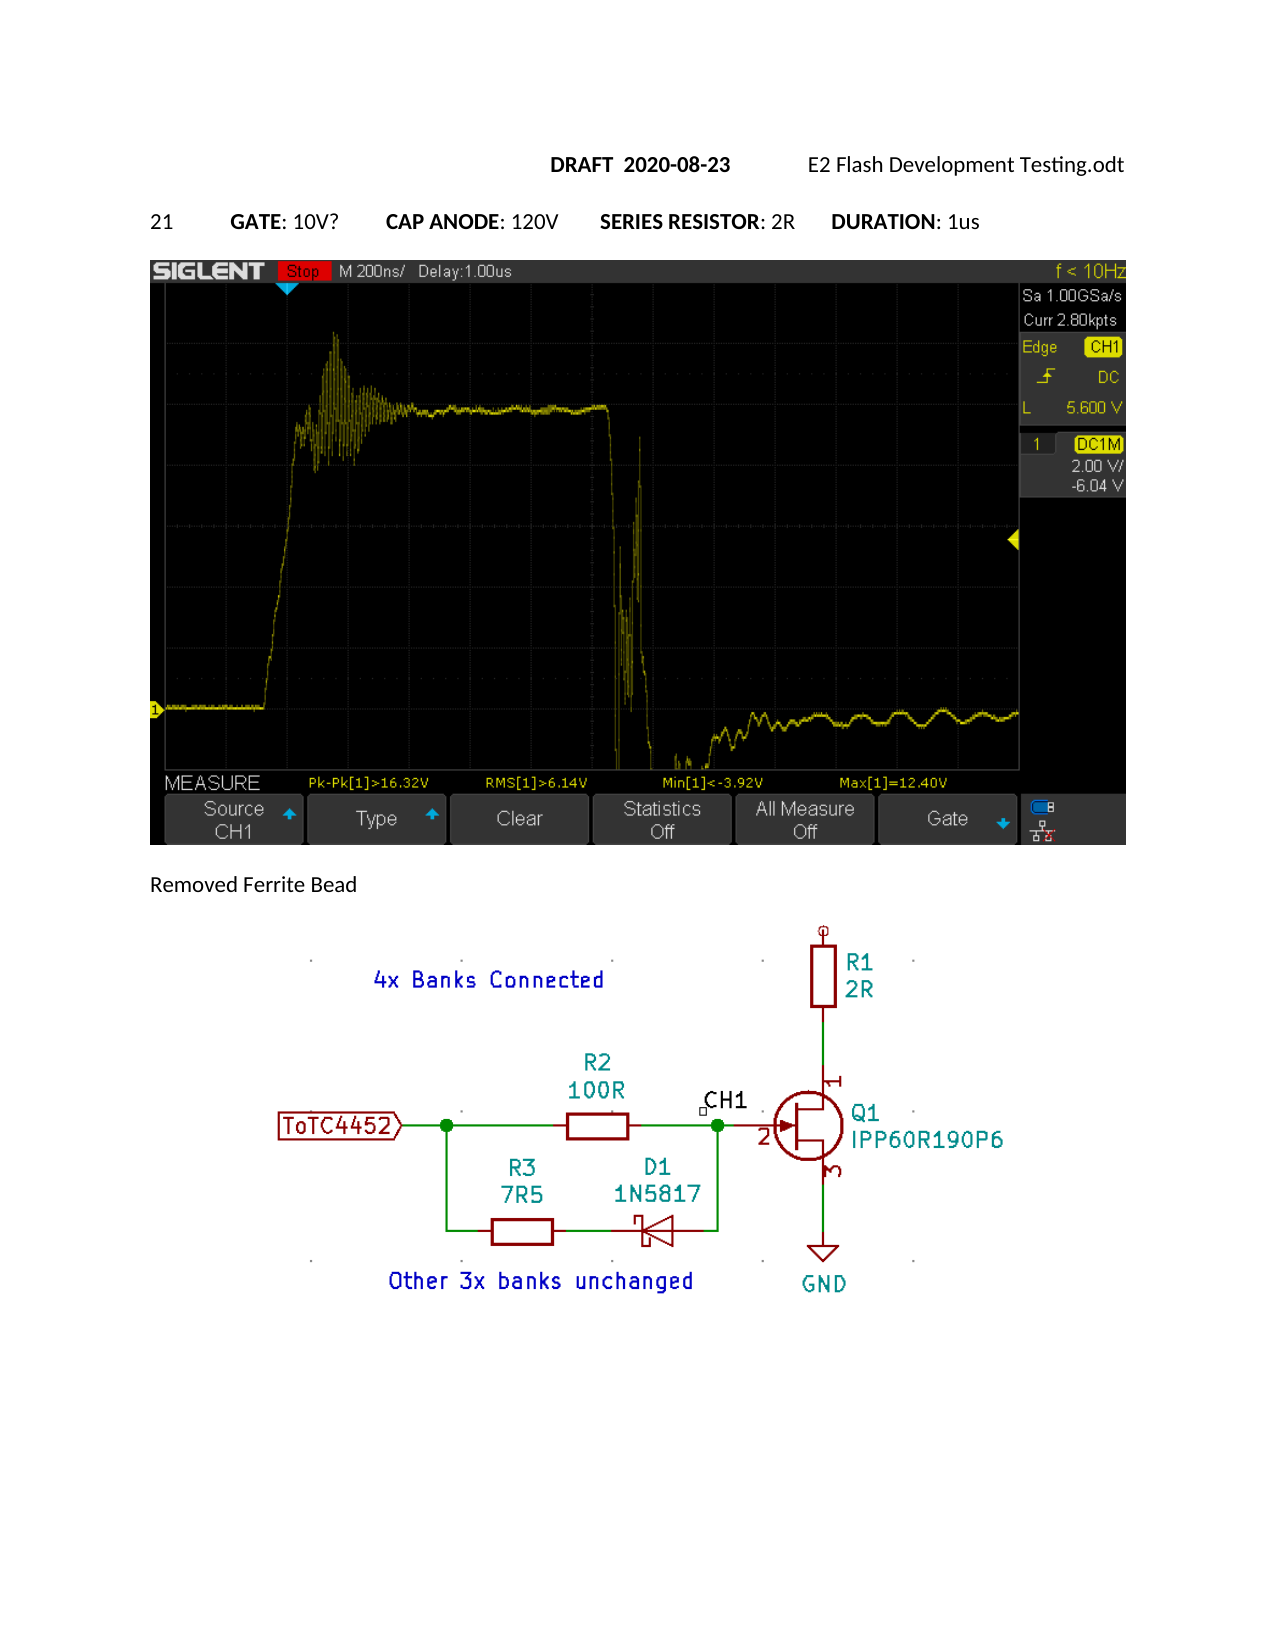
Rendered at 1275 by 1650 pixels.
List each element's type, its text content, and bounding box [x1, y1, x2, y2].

picture [253, 922, 1022, 1302]
picture [150, 260, 1126, 845]
text 21 GATE: 10V? CAP ANODE: 120V SERIES RESISTOR: 2R DURATION: 1us [150, 207, 1125, 236]
text Removed Ferrite Bead [150, 870, 1125, 898]
